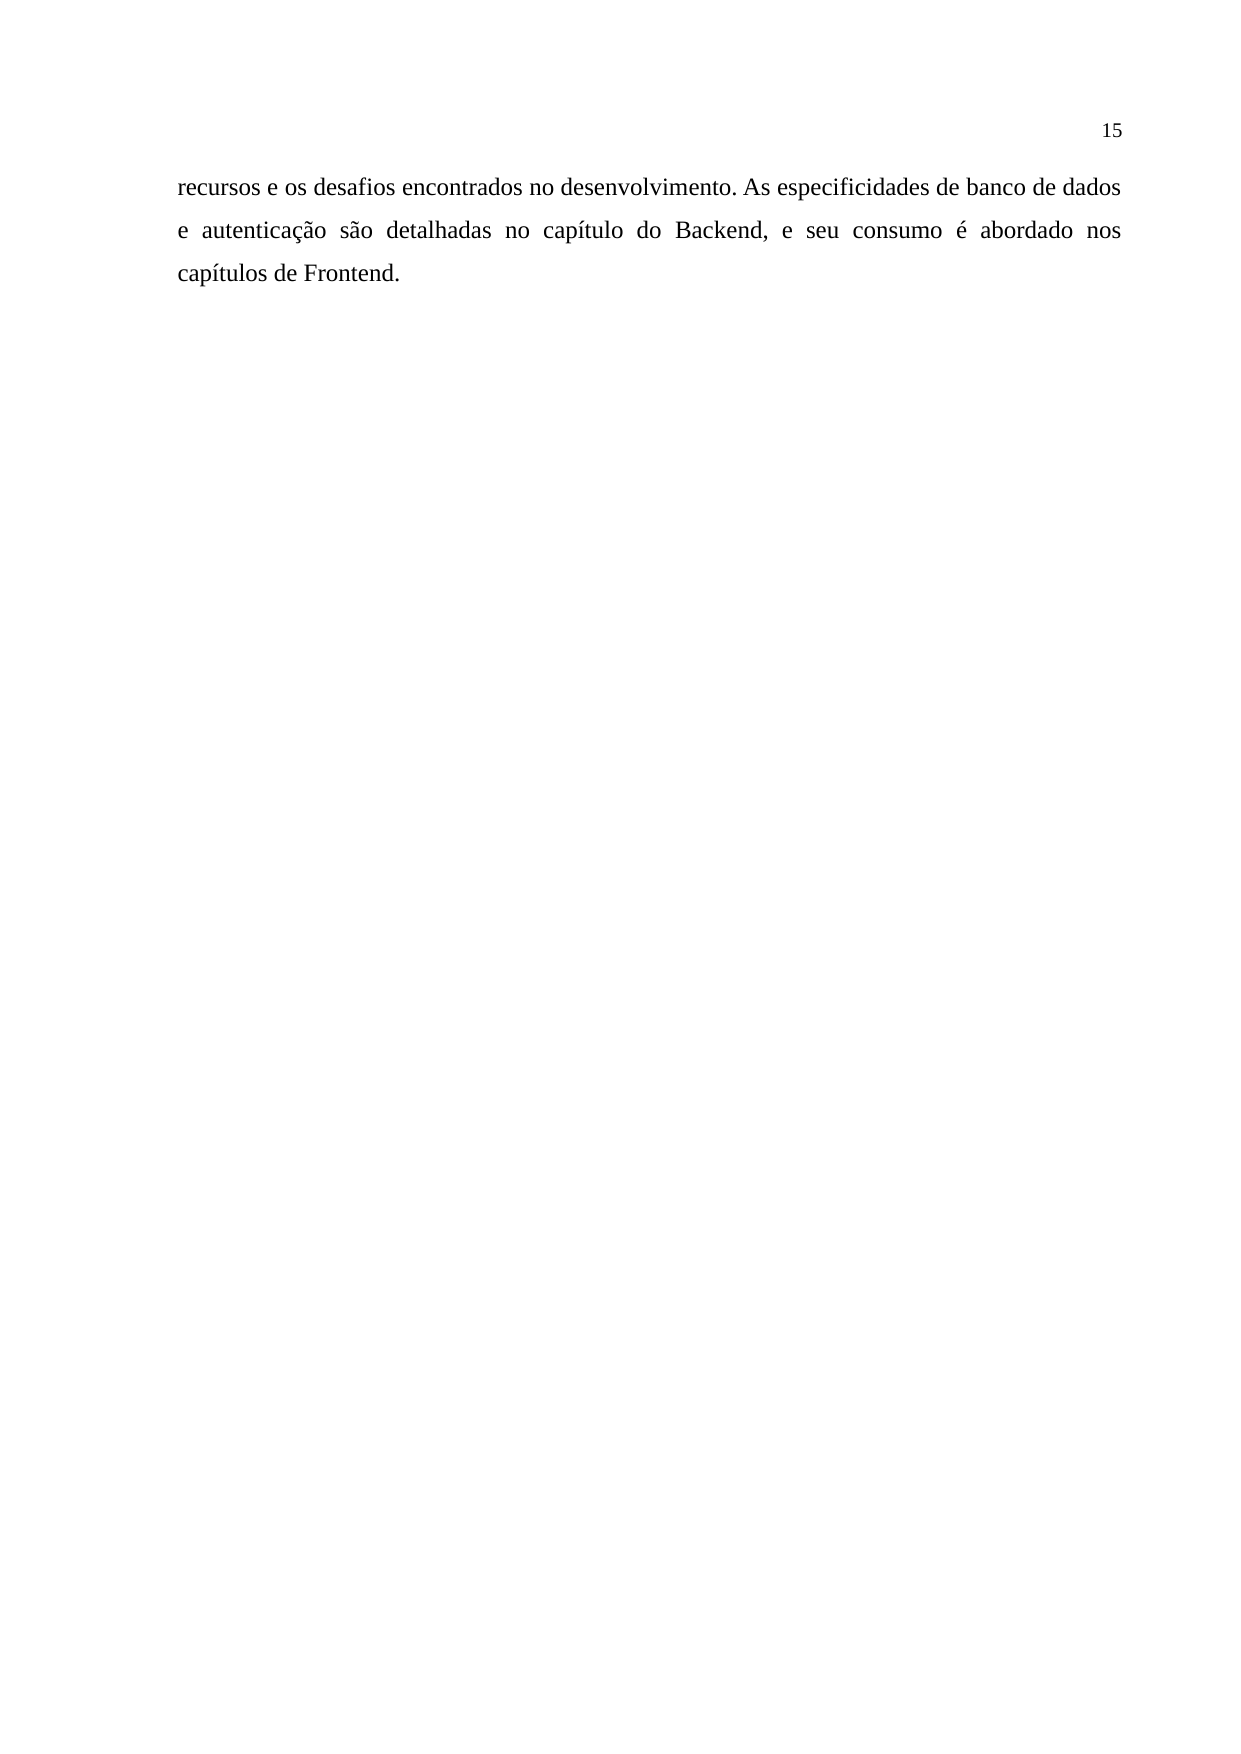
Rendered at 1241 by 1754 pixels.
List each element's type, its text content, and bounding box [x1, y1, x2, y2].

text recursos e os desafios encontrados no desenvolvimento. As especificidades de banco de dados e autenticação são detalhadas no capítulo do Backend, e seu consumo é abordado nos capítulos de Frontend. [177, 172, 1122, 287]
